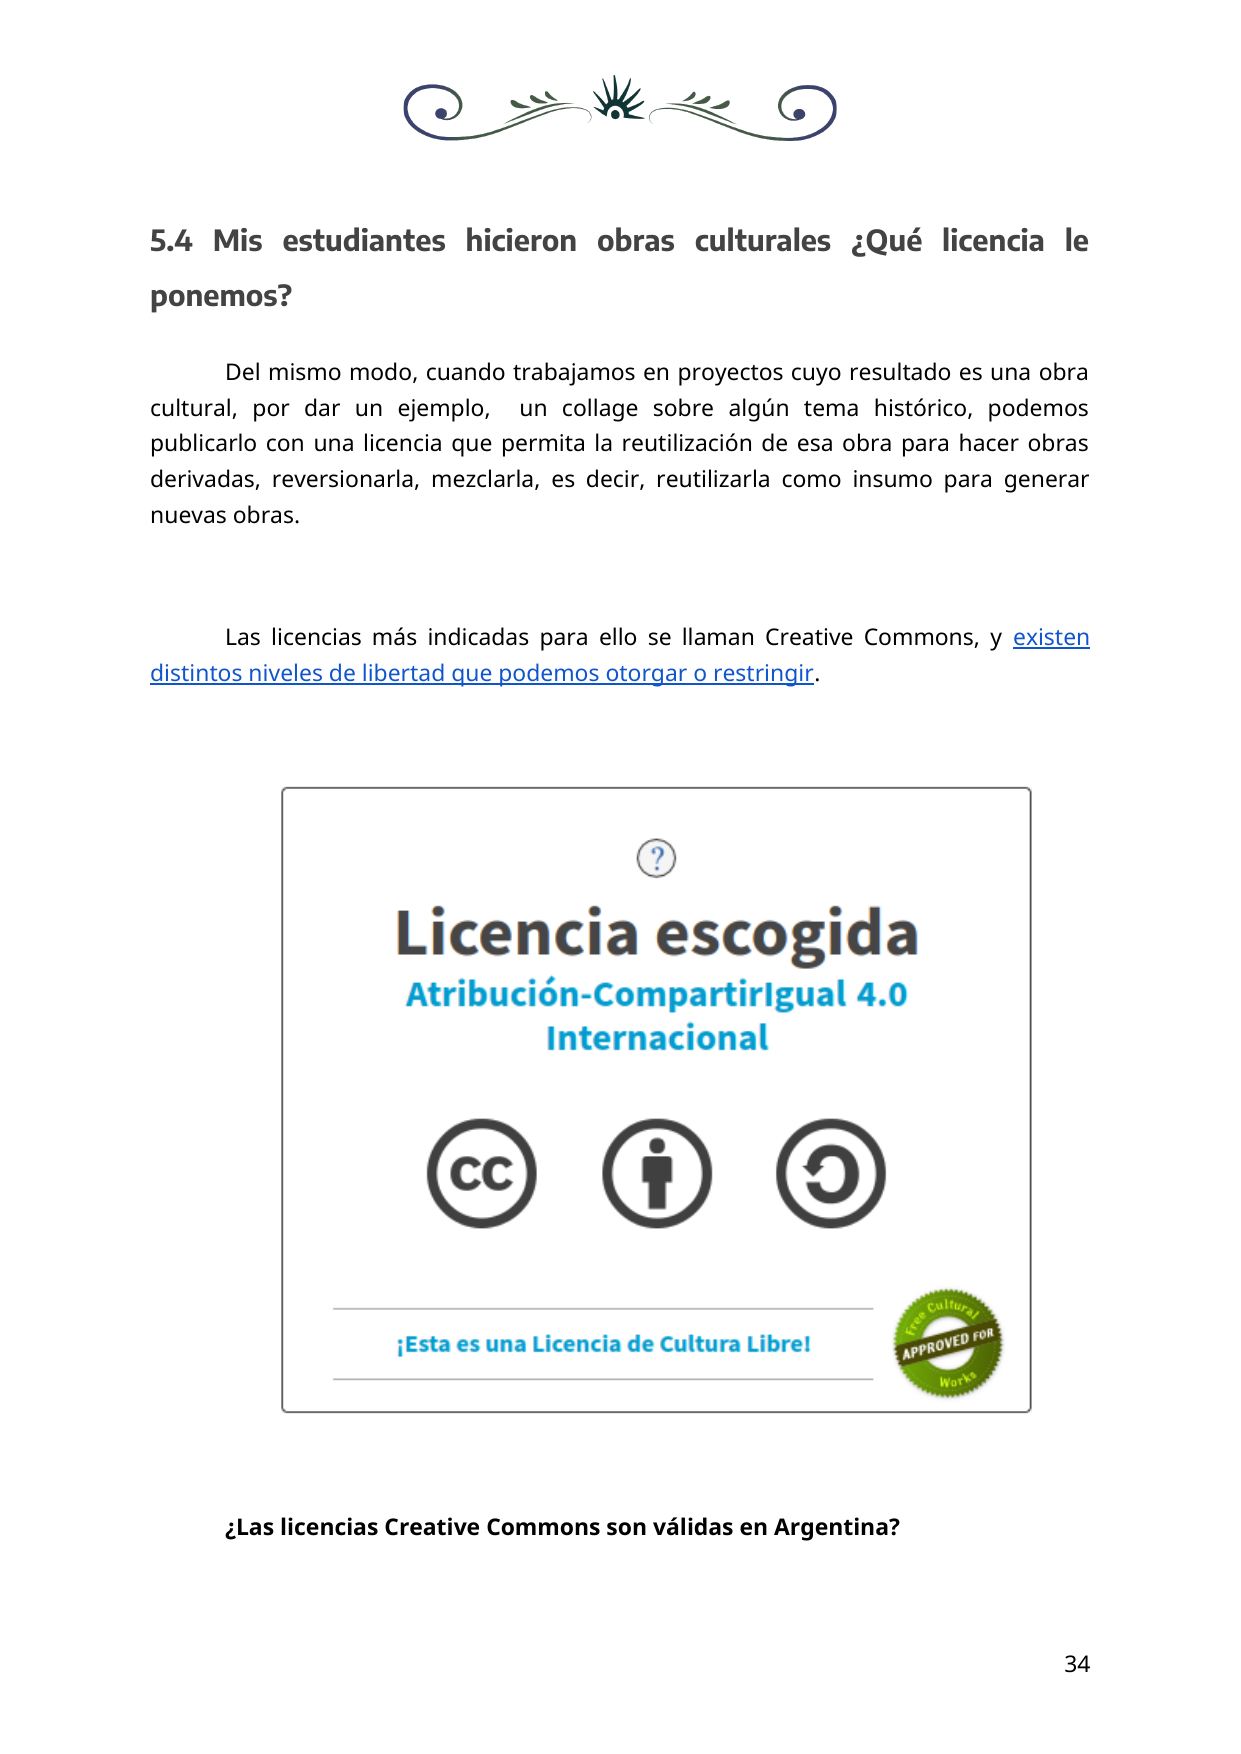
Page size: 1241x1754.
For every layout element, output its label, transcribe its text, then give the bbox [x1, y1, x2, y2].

text ¿Las licencias Creative Commons son válidas en Argentina? [150, 1511, 1090, 1542]
text Las licencias más indicadas para ello se llaman Creative Commons, y existen distintos niveles de libertad que podemos otorgar o restringir. [150, 621, 1090, 688]
text Del mismo modo, cuando trabajamos en proyectos cuyo resultado es una obra cultural, por dar un ejemplo, un collage sobre algún tema histórico, podemos publicarlo con una licencia que permita la reutilización de esa obra para hacer obras derivadas, reversionarla, mezclarla, es decir, reutilizarla como insumo para generar nuevas obras. [150, 356, 1090, 531]
subtitle 5.4 Mis estudiantes hicieron obras culturales ¿Qué licencia le ponemos? [150, 221, 1090, 312]
picture [403, 75, 837, 141]
picture [277, 778, 1038, 1421]
